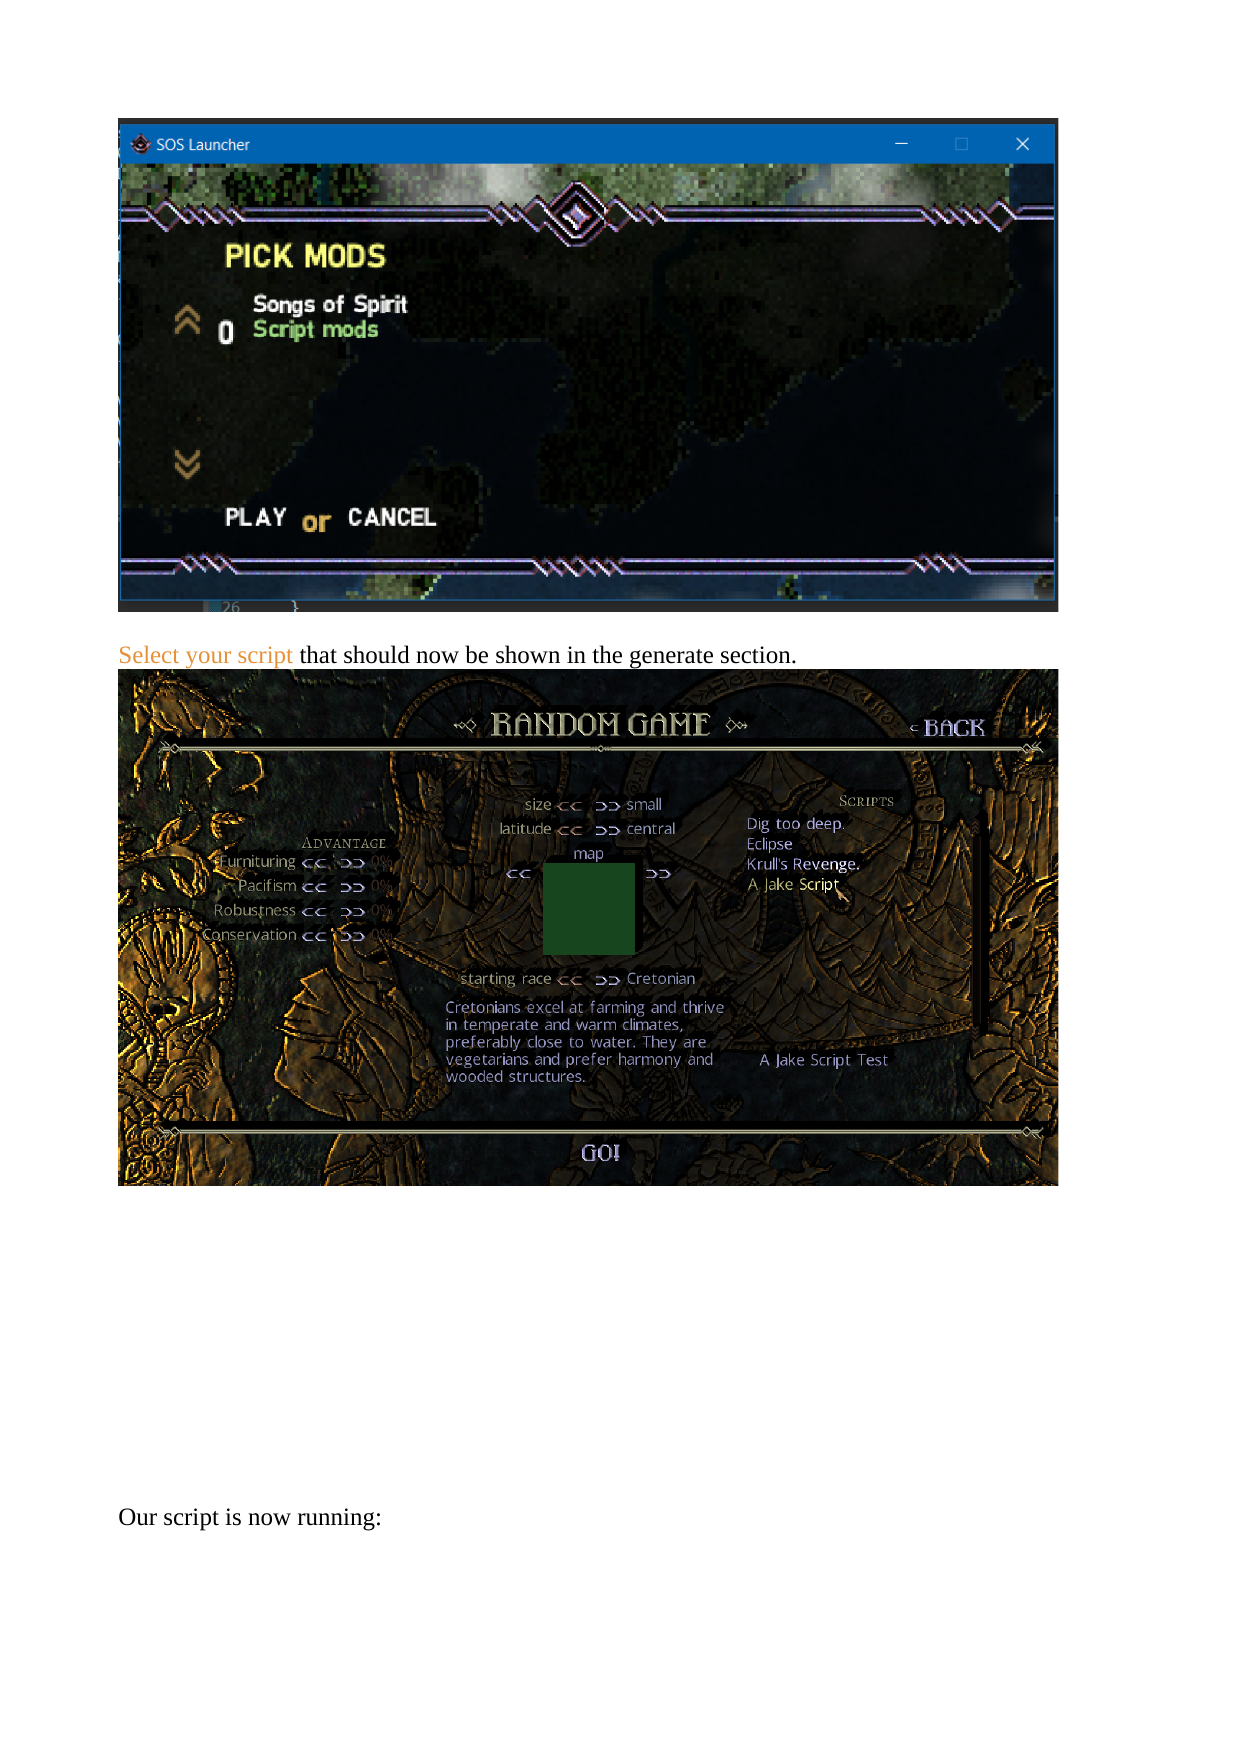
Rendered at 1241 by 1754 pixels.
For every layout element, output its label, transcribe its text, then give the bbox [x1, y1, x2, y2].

picture [118, 669, 1059, 1186]
text Our script is now running: [118, 1502, 1122, 1531]
picture [118, 118, 1059, 612]
text Select your script that should now be shown in the generate section. [118, 641, 1122, 669]
